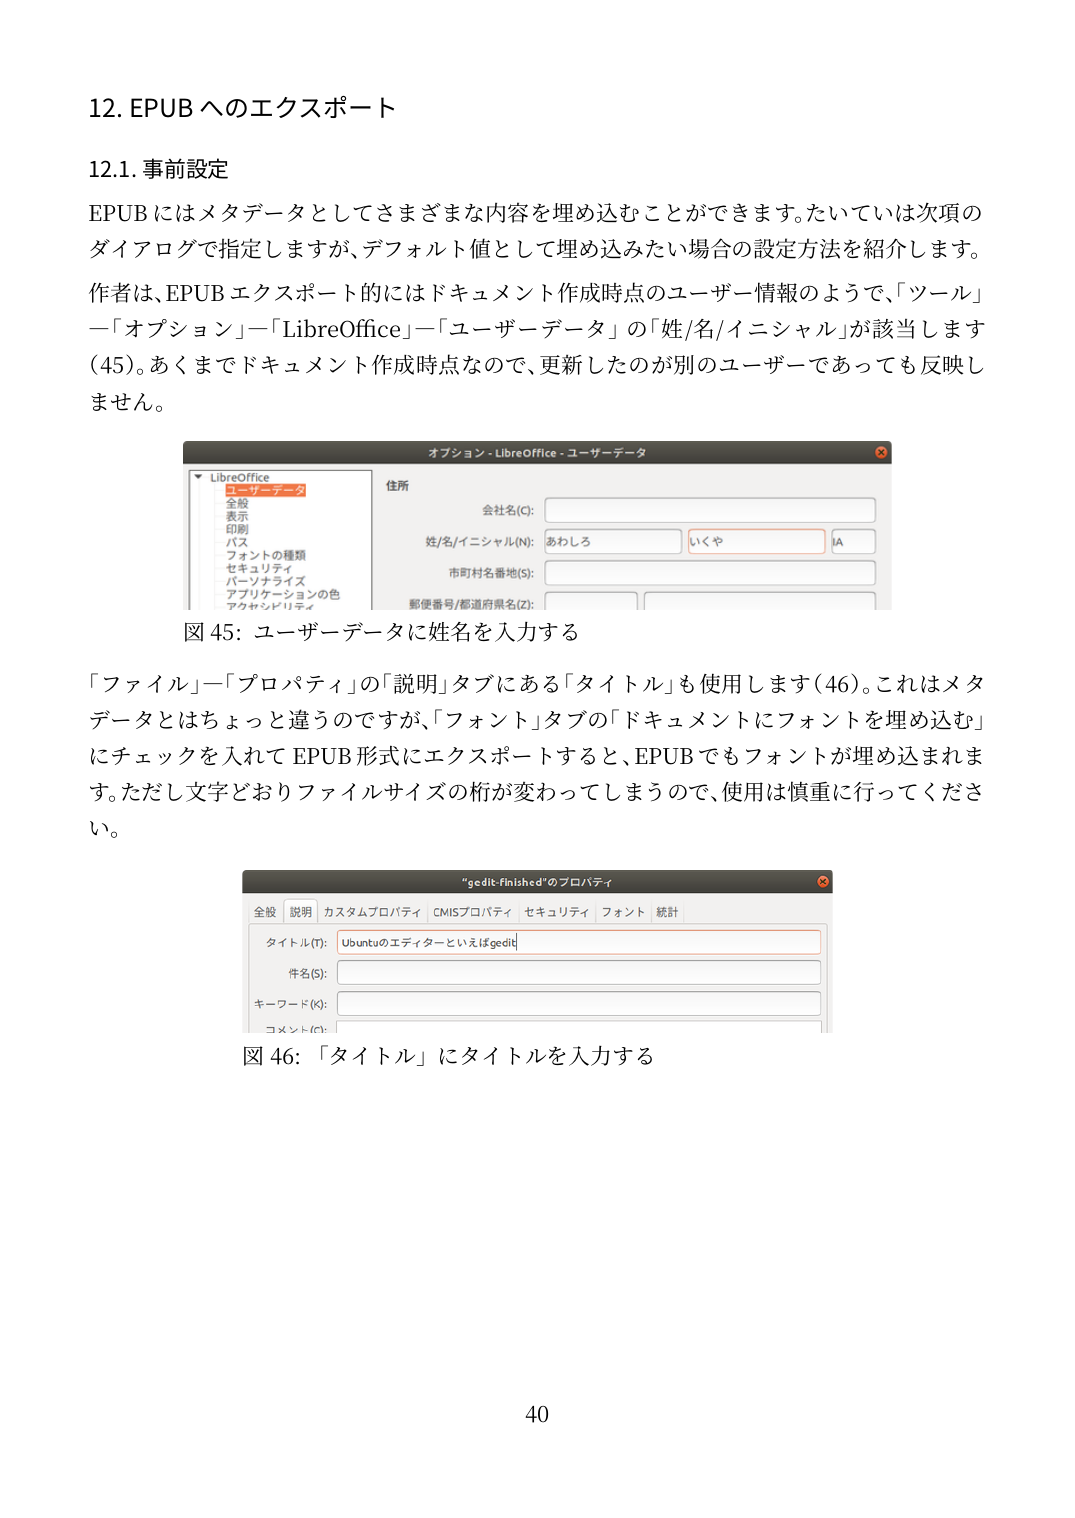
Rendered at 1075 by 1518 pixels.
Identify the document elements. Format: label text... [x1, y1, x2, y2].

picture [242, 870, 833, 1033]
subtitle 事前設定 [88, 152, 986, 183]
text 図 45: ユーザーデータに姓名を入力する [183, 610, 892, 647]
text 「ファイル」―「プロパティ」の「説明」タブにある「タイトル」も使用します（図 46）。これはメタデータとはちょっと違うのですが、「フォント」タブの「ドキュメントにフォントを埋め込む」にチェックを入れてEPUB形式にエクスポートすると、EPUBでもフォントが埋め込まれます。ただし文字どおりファイルサイズの桁が変わってしまうので、使用は慎重に行ってください。 [242, 858, 833, 870]
text 図 46: 「タイトル」にタイトルを入力する [242, 1033, 833, 1070]
text 「ファイル」―「プロパティ」の「説明」タブにある「タイトル」も使用します（図 46）。これはメタデータとはちょっと違うのですが、「フォント」タブの「ドキュメントにフォントを埋め込む」にチェックを入れてEPUB形式にエクスポートすると、EPUBでもフォントが埋め込まれます。ただし文字どおりファイルサイズの桁が変わってしまうので、使用は慎重に行ってください。 [88, 429, 986, 843]
subtitle EPUBへのエクスポート [88, 88, 986, 125]
text EPUBにはメタデータとしてさまざまな内容を埋め込むことができます。たいていは次項のダイアログで指定しますが、デフォルト値として埋め込みたい場合の設定方法を紹介します。 [88, 196, 986, 264]
text 作者は、EPUBエクスポート的にはドキュメント作成時点のユーザー情報のようで、「ツール」―「オプション」―「LibreOffice」―「ユーザーデータ」 の「姓/名/イニシャル」が該当します（図 45）。あくまでドキュメント作成時点なので、更新したのが別のユーザーであっても反映しません。 [88, 276, 986, 416]
text 「ファイル」―「プロパティ」の「説明」タブにある「タイトル」も使用します（図 46）。これはメタデータとはちょっと違うのですが、「フォント」タブの「ドキュメントにフォントを埋め込む」にチェックを入れてEPUB形式にエクスポートすると、EPUBでもフォントが埋め込まれます。ただし文字どおりファイルサイズの桁が変わってしまうので、使用は慎重に行ってください。 [242, 1070, 833, 1081]
picture [183, 441, 892, 610]
